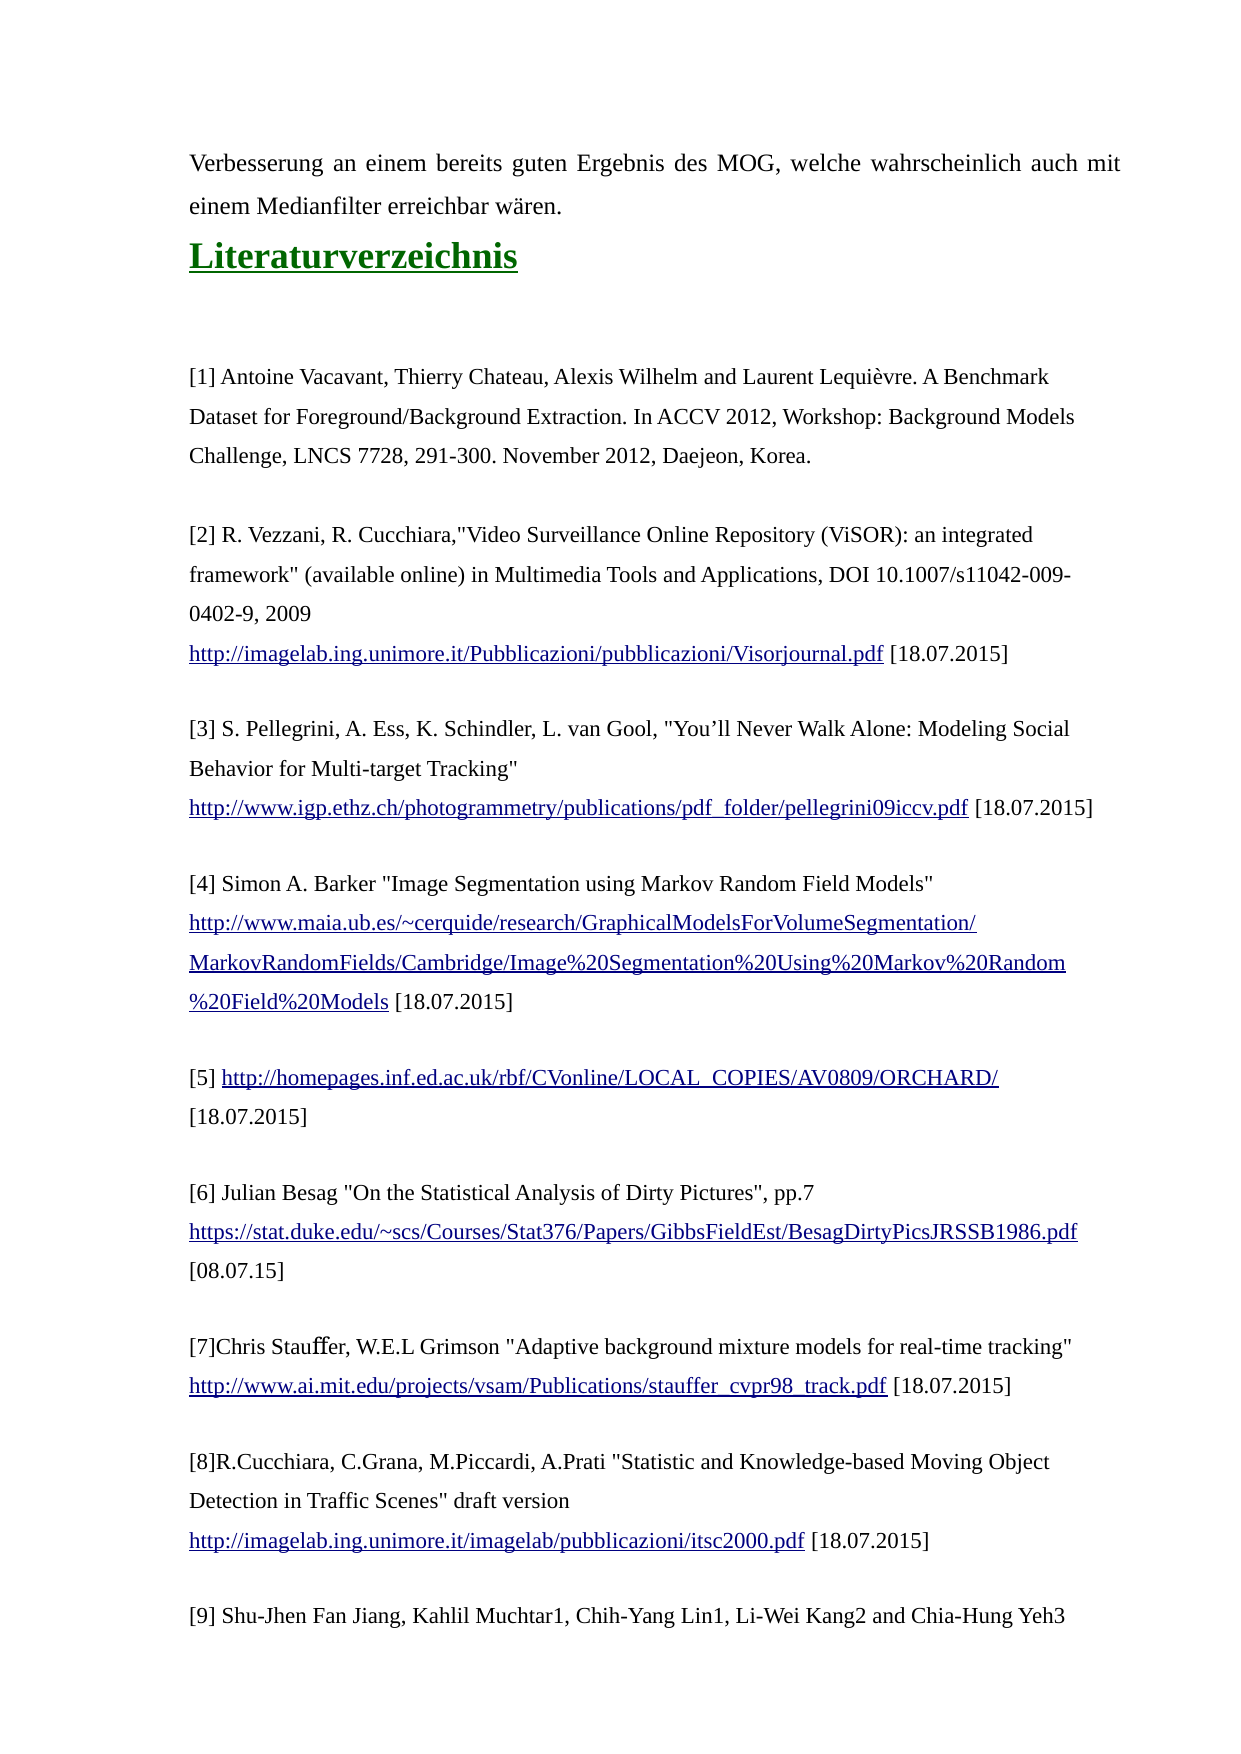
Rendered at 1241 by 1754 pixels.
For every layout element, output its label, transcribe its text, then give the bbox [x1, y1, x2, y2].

text [1] Antoine Vacavant, Thierry Chateau, Alexis Wilhelm and Laurent Lequièvre. A Benchmark Dataset for Foreground/Background Extraction. In ACCV 2012, Workshop: Background Models Challenge, LNCS 7728, 291-300. November 2012, Daejeon, Korea. [189, 363, 1122, 468]
text https://stat.duke.edu/~scs/Courses/Stat376/Papers/GibbsFieldEst/BesagDirtyPicsJRSSB1986.pdf [08.07.15] [189, 1218, 1122, 1284]
text http://imagelab.ing.unimore.it/imagelab/pubblicazioni/itsc2000.pdf [18.07.2015] [189, 1527, 1122, 1553]
text [5] http://homepages.inf.ed.ac.uk/rbf/CVonline/LOCAL_COPIES/AV0809/ORCHARD/ [18.07.2015] [189, 1063, 1122, 1129]
text http://imagelab.ing.unimore.it/Pubblicazioni/pubblicazioni/Visorjournal.pdf [18.07.2015] [189, 639, 1122, 666]
text [7]Chris Stauﬀer, W.E.L Grimson "Adaptive background mixture models for real-time tracking" [189, 1333, 1122, 1359]
text [2] R. Vezzani, R. Cucchiara,"Video Surveillance Online Repository (ViSOR): an integrated framework" (available online) in Multimedia Tools and Applications, DOI 10.1007/s11042-009-0402-9, 2009 [189, 521, 1122, 626]
text http://www.igp.ethz.ch/photogrammetry/publications/pdf_folder/pellegrini09iccv.pdf [18.07.2015] [189, 794, 1122, 820]
text http://www.ai.mit.edu/projects/vsam/Publications/stauffer_cvpr98_track.pdf [18.07.2015] [189, 1372, 1122, 1399]
text [9] Shu-Jhen Fan Jiang, Kahlil Muchtar1, Chih-Yang Lin1, Li-Wei Kang2 and Chia-Hung Yeh3 [189, 1602, 1122, 1629]
text [3] S. Pellegrini, A. Ess, K. Schindler, L. van Gool, "You’ll Never Walk Alone: Modeling Social Behavior for Multi-target Tracking" [189, 715, 1122, 781]
text Literaturverzeichnis [189, 234, 1122, 277]
text [4] Simon A. Barker "Image Segmentation using Markov Random Field Models" http://www.maia.ub.es/~cerquide/research/GraphicalModelsForVolumeSegmentation/MarkovRandomFields/Cambridge/Image%20Segmentation%20Using%20Markov%20Random%20Field%20Models [18.07.2015] [189, 869, 1122, 1014]
text Verbesserung an einem bereits guten Ergebnis des MOG, welche wahrscheinlich auch mit einem Medianfilter erreichbar wären. [189, 148, 1122, 219]
text [8]R.Cucchiara, C.Grana, M.Piccardi, A.Prati "Statistic and Knowledge-based Moving Object Detection in Traffic Scenes" draft version [189, 1448, 1122, 1514]
text [6] Julian Besag "On the Statistical Analysis of Dirty Pictures", pp.7 [189, 1178, 1122, 1205]
